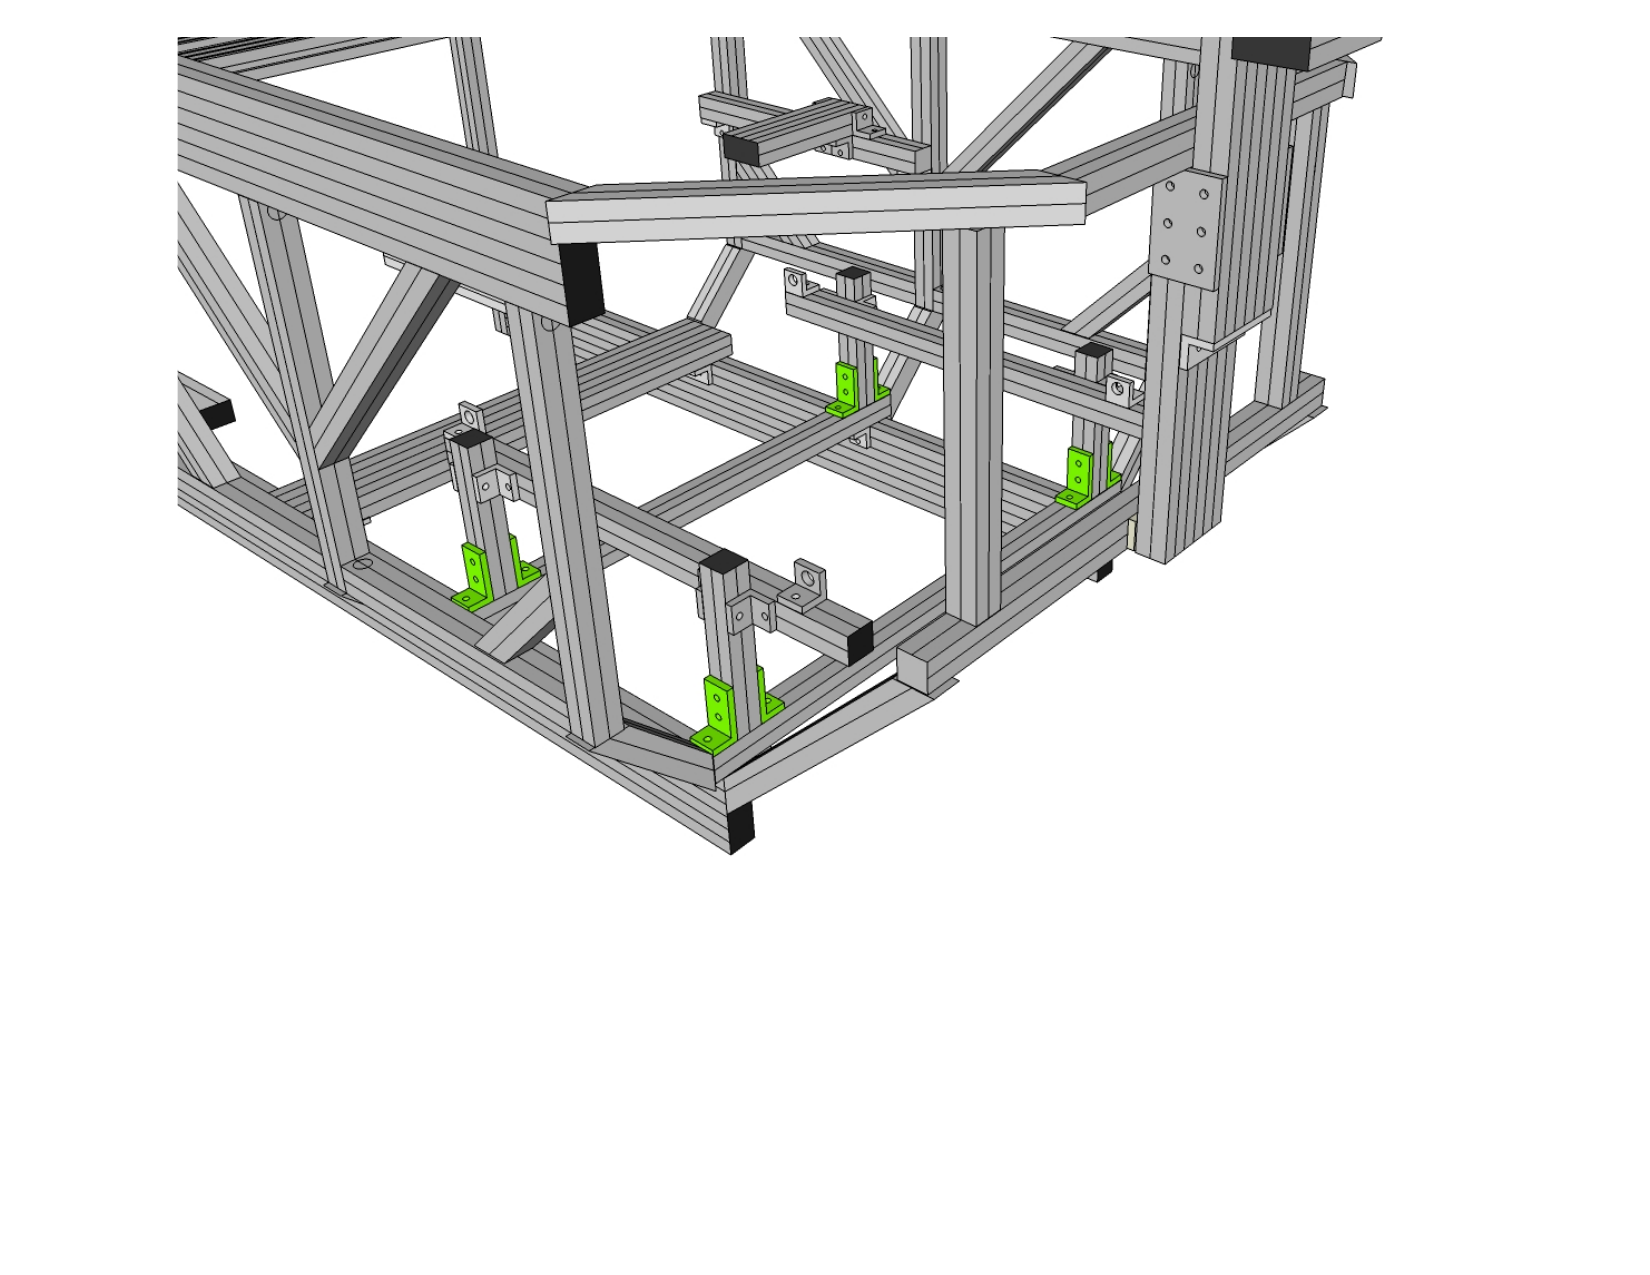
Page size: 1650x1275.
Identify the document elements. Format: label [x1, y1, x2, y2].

picture [177, 37, 1650, 884]
